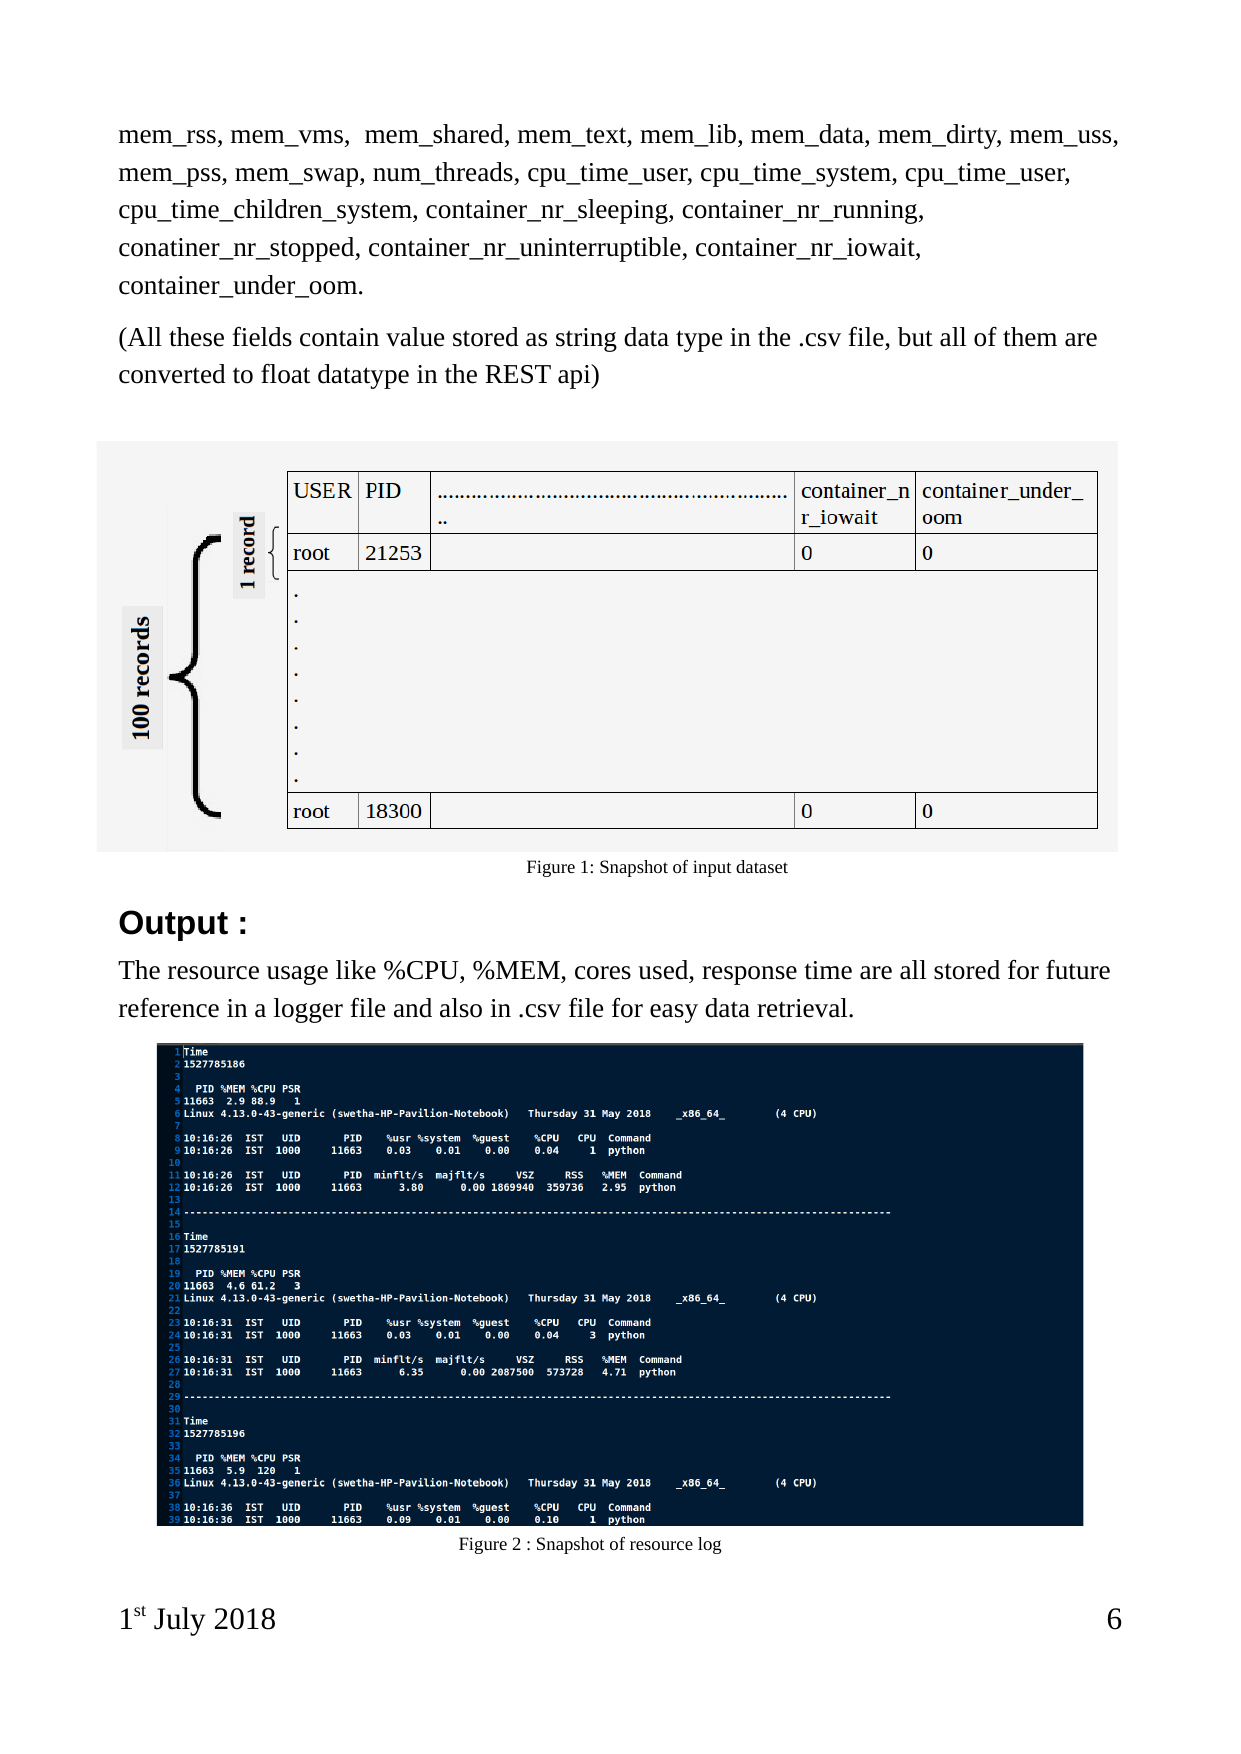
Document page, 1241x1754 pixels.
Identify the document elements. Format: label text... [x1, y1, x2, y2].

text mem_rss, mem_vms, mem_shared, mem_text, mem_lib, mem_data, mem_dirty, mem_uss, mem_pss, mem_swap, num_threads, cpu_time_user, cpu_time_system, cpu_time_user, cpu_time_children_system, container_nr_sleeping, container_nr_running, conatiner_nr_stopped, container_nr_uninterruptible, container_nr_iowait, container_under_oom. [118, 118, 1122, 300]
text The resource usage like %CPU, %MEM, cores used, response time are all stored for future reference in a logger file and also in .csv file for easy data retrieval. [118, 954, 1122, 1023]
text Figure 1: Snapshot of input dataset [118, 448, 1122, 878]
text (All these fields contain value stored as string data type in the .csv file, but all of them are converted to float datatype in the REST api) [118, 321, 1122, 390]
picture [156, 1043, 1084, 1526]
subtitle Output : [118, 903, 1122, 942]
text Figure 2 : Snapshot of resource log [118, 1044, 1122, 1556]
picture [96, 441, 1118, 852]
